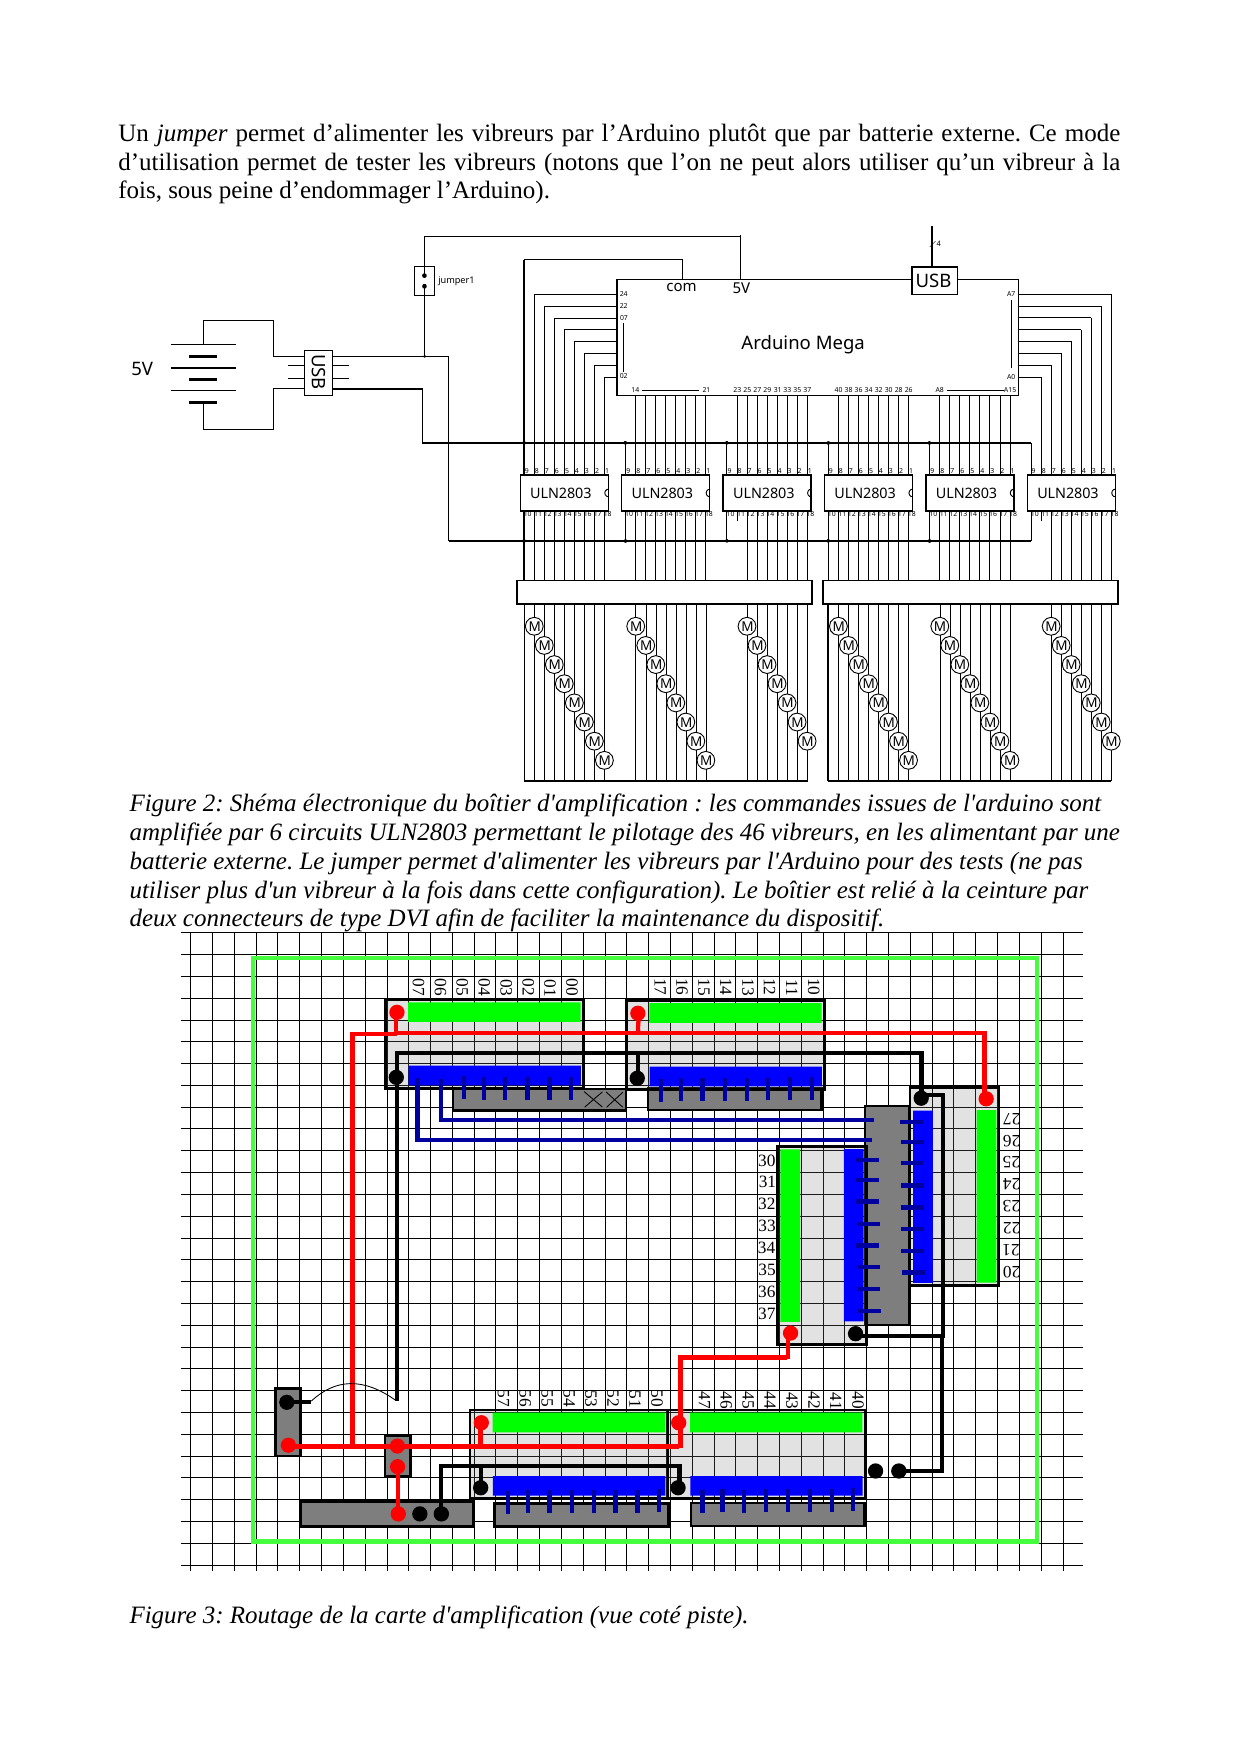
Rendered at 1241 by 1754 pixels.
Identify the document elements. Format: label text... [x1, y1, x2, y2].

text Figure 2: Shéma électronique du boîtier d'amplification : les commandes issues de l'arduino sont amplifiée par 6 circuits ULN2803 permettant le pilotage des 46 vibreurs, en les alimentant par une batterie externe. Le jumper permet d'alimenter les vibreurs par l'Arduino pour des tests (ne pas utiliser plus d'un vibreur à la fois dans cette configuration). Le boîtier est relié à la ceinture par deux connecteurs de type DVI afin de faciliter la maintenance du dispositif. [129, 225, 1133, 932]
text Un jumper permet d’alimenter les vibreurs par l’Arduino plutôt que par batterie externe. Ce mode d’utilisation permet de tester les vibreurs (notons que l’on ne peut alors utiliser qu’un vibreur à la fois, sous peine d’endommager l’Arduino). [118, 118, 1122, 204]
text Figure 3: Routage de la carte d'amplification (vue coté piste). [129, 945, 1133, 1628]
